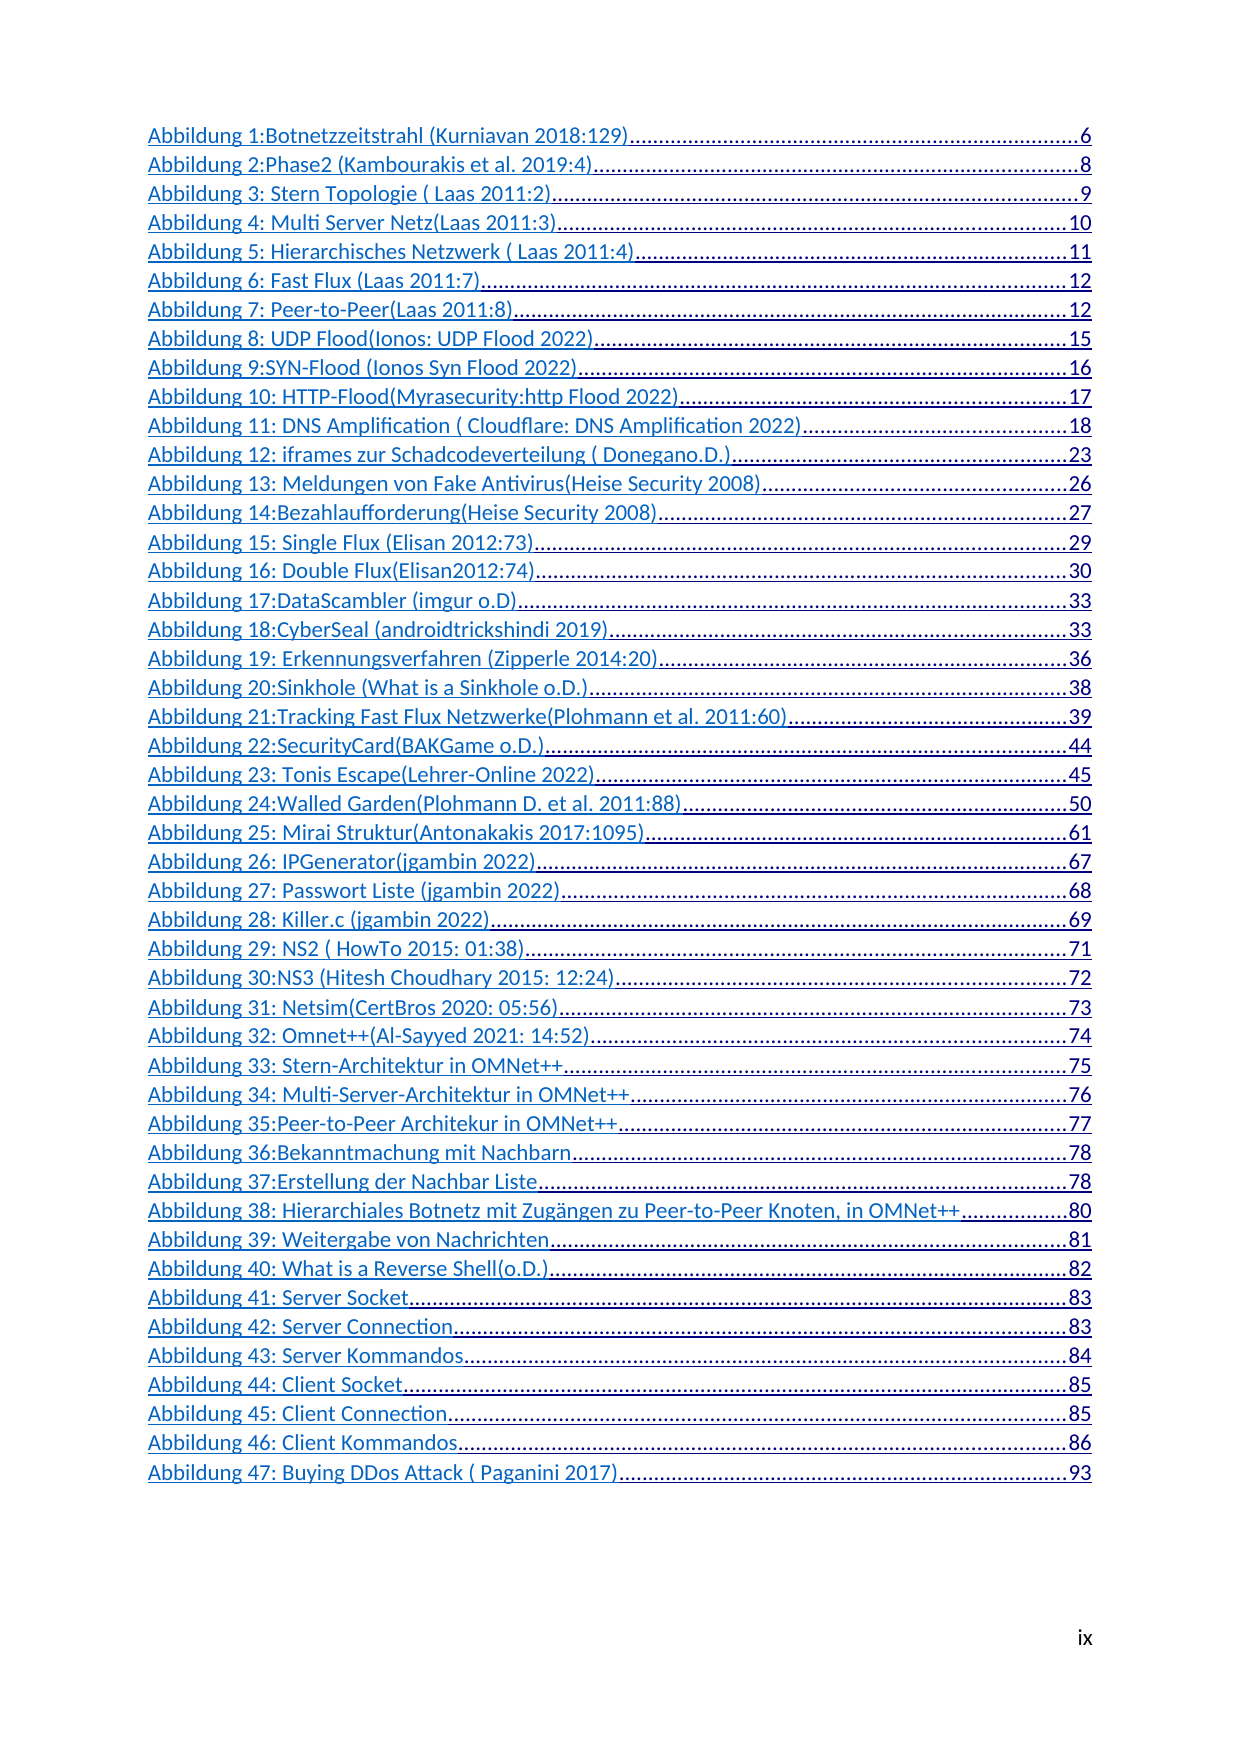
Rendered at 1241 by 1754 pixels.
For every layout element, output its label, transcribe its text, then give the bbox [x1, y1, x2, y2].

text Abbildung 11: DNS Amplification ( Cloudflare: DNS Amplification 2022) 18 [148, 411, 1093, 439]
text Abbildung 7: Peer-to-Peer(Laas 2011:8) 12 [148, 295, 1093, 323]
text Abbildung 18:CyberSeal (androidtrickshindi 2019) 33 [148, 615, 1093, 643]
text Abbildung 6: Fast Flux (Laas 2011:7) 12 [148, 266, 1093, 294]
text Abbildung 47: Buying DDos Attack ( Paganini 2017) 93 [148, 1458, 1093, 1486]
text Abbildung 2:Phase2 (Kambourakis et al. 2019:4) 8 [148, 150, 1093, 178]
text Abbildung 40: What is a Reverse Shell(o.D.) 82 [148, 1254, 1093, 1282]
text Abbildung 25: Mirai Struktur(Antonakakis 2017:1095) 61 [148, 818, 1093, 846]
text Abbildung 15: Single Flux (Elisan 2012:73) 29 [148, 528, 1093, 556]
text Abbildung 28: Killer.c (jgambin 2022) 69 [148, 905, 1093, 933]
text Abbildung 22:SecurityCard(BAKGame o.D.) 44 [148, 731, 1093, 759]
text Abbildung 46: Client Kommandos 86 [148, 1428, 1093, 1457]
text Abbildung 34: Multi-Server-Architektur in OMNet++ 76 [148, 1080, 1093, 1108]
text Abbildung 17:DataScambler (imgur o.D) 33 [148, 586, 1093, 614]
text Abbildung 23: Tonis Escape(Lehrer-Online 2022) 45 [148, 760, 1093, 788]
text Abbildung 35:Peer-to-Peer Architekur in OMNet++ 77 [148, 1109, 1093, 1137]
text Abbildung 14:Bezahlaufforderung(Heise Security 2008) 27 [148, 498, 1093, 527]
text Abbildung 20:Sinkhole (What is a Sinkhole o.D.) 38 [148, 673, 1093, 701]
text Abbildung 37:Erstellung der Nachbar Liste 78 [148, 1167, 1093, 1195]
text Abbildung 31: Netsim(CertBros 2020: 05:56) 73 [148, 993, 1093, 1021]
text Abbildung 27: Passwort Liste (jgambin 2022) 68 [148, 876, 1093, 904]
text Abbildung 16: Double Flux(Elisan2012:74) 30 [148, 557, 1093, 585]
text Abbildung 21:Tracking Fast Flux Netzwerke(Plohmann et al. 2011:60) 39 [148, 702, 1093, 730]
text Abbildung 32: Omnet++(Al-Sayyed 2021: 14:52) 74 [148, 1022, 1093, 1050]
text Abbildung 30:NS3 (Hitesh Choudhary 2015: 12:24) 72 [148, 963, 1093, 992]
text Abbildung 19: Erkennungsverfahren (Zipperle 2014:20) 36 [148, 644, 1093, 672]
text Abbildung 43: Server Kommandos 84 [148, 1341, 1093, 1369]
text Abbildung 1:Botnetzzeitstrahl (Kurniavan 2018:129) 6 [148, 121, 1093, 149]
text Abbildung 24:Walled Garden(Plohmann D. et al. 2011:88) 50 [148, 789, 1093, 817]
text Abbildung 36:Bekanntmachung mit Nachbarn 78 [148, 1138, 1093, 1166]
text Abbildung 9:SYN-Flood (Ionos Syn Flood 2022) 16 [148, 353, 1093, 381]
text Abbildung 42: Server Connection 83 [148, 1312, 1093, 1340]
text Abbildung 29: NS2 ( HowTo 2015: 01:38) 71 [148, 934, 1093, 962]
text Abbildung 4: Multi Server Netz(Laas 2011:3) 10 [148, 208, 1093, 236]
text Abbildung 26: IPGenerator(jgambin 2022) 67 [148, 847, 1093, 875]
text Abbildung 39: Weitergabe von Nachrichten 81 [148, 1225, 1093, 1253]
text Abbildung 45: Client Connection 85 [148, 1399, 1093, 1427]
text Abbildung 3: Stern Topologie ( Laas 2011:2) 9 [148, 179, 1093, 207]
text Abbildung 41: Server Socket 83 [148, 1283, 1093, 1311]
text Abbildung 38: Hierarchiales Botnetz mit Zugängen zu Peer-to-Peer Knoten, in OMNet++ 80 [148, 1196, 1093, 1224]
text Abbildung 13: Meldungen von Fake Antivirus(Heise Security 2008) 26 [148, 469, 1093, 497]
text Abbildung 8: UDP Flood(Ionos: UDP Flood 2022) 15 [148, 324, 1093, 352]
text Abbildung 44: Client Socket 85 [148, 1370, 1093, 1398]
text Abbildung 33: Stern-Architektur in OMNet++ 75 [148, 1051, 1093, 1079]
text Abbildung 5: Hierarchisches Netzwerk ( Laas 2011:4) 11 [148, 237, 1093, 265]
text Abbildung 10: HTTP-Flood(Myrasecurity:http Flood 2022) 17 [148, 382, 1093, 410]
text Abbildung 12: iframes zur Schadcodeverteilung ( Donegano.D.) 23 [148, 440, 1093, 468]
